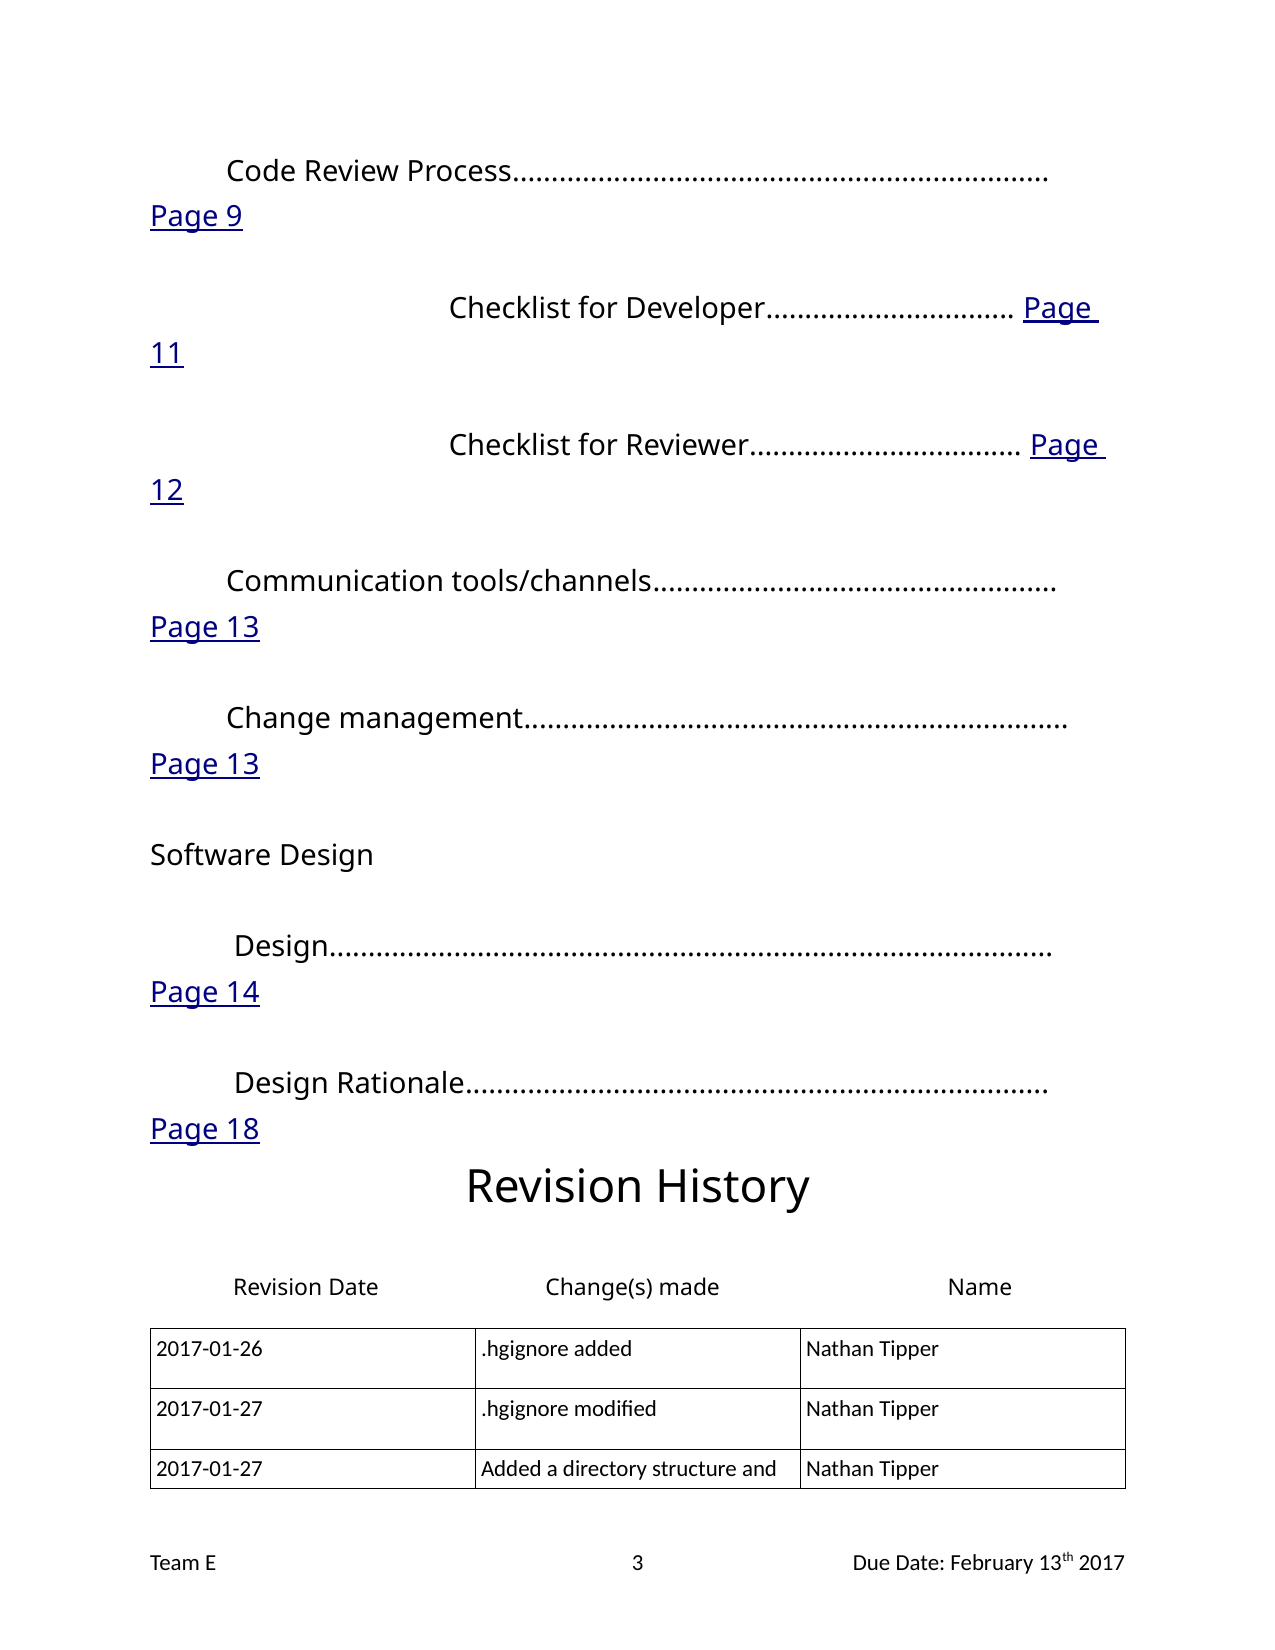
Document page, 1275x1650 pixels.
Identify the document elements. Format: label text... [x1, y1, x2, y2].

table_cell 2017-01-27 [151, 1389, 475, 1449]
table_cell 2017-01-27 [151, 1450, 475, 1488]
table_cell Nathan Tipper [801, 1450, 1125, 1488]
text Code Review Process..................................................................... Page 9 [150, 150, 1125, 235]
text Design............................................................................................. Page 14 [150, 926, 1125, 1011]
text Checklist for Reviewer................................... Page 12 [150, 424, 1125, 509]
table_header .hgignore added [476, 1329, 800, 1388]
text Revision Date Change(s) made Name [150, 1271, 1125, 1302]
text Communication tools/channels.................................................... Page 13 [150, 561, 1125, 646]
table_header 2017-01-26 [151, 1329, 475, 1388]
text Software Design [150, 834, 1125, 874]
table_cell .hgignore modified [476, 1389, 800, 1449]
table_cell Nathan Tipper [801, 1389, 1125, 1449]
text Design Rationale........................................................................... Page 18 [150, 1062, 1125, 1148]
text Revision History [150, 1154, 1125, 1216]
table_header Nathan Tipper [801, 1329, 1125, 1388]
text Change management...................................................................... Page 13 [150, 697, 1125, 783]
text Checklist for Developer................................ Page 11 [150, 287, 1125, 372]
table_cell Added a directory structure and [476, 1450, 800, 1488]
